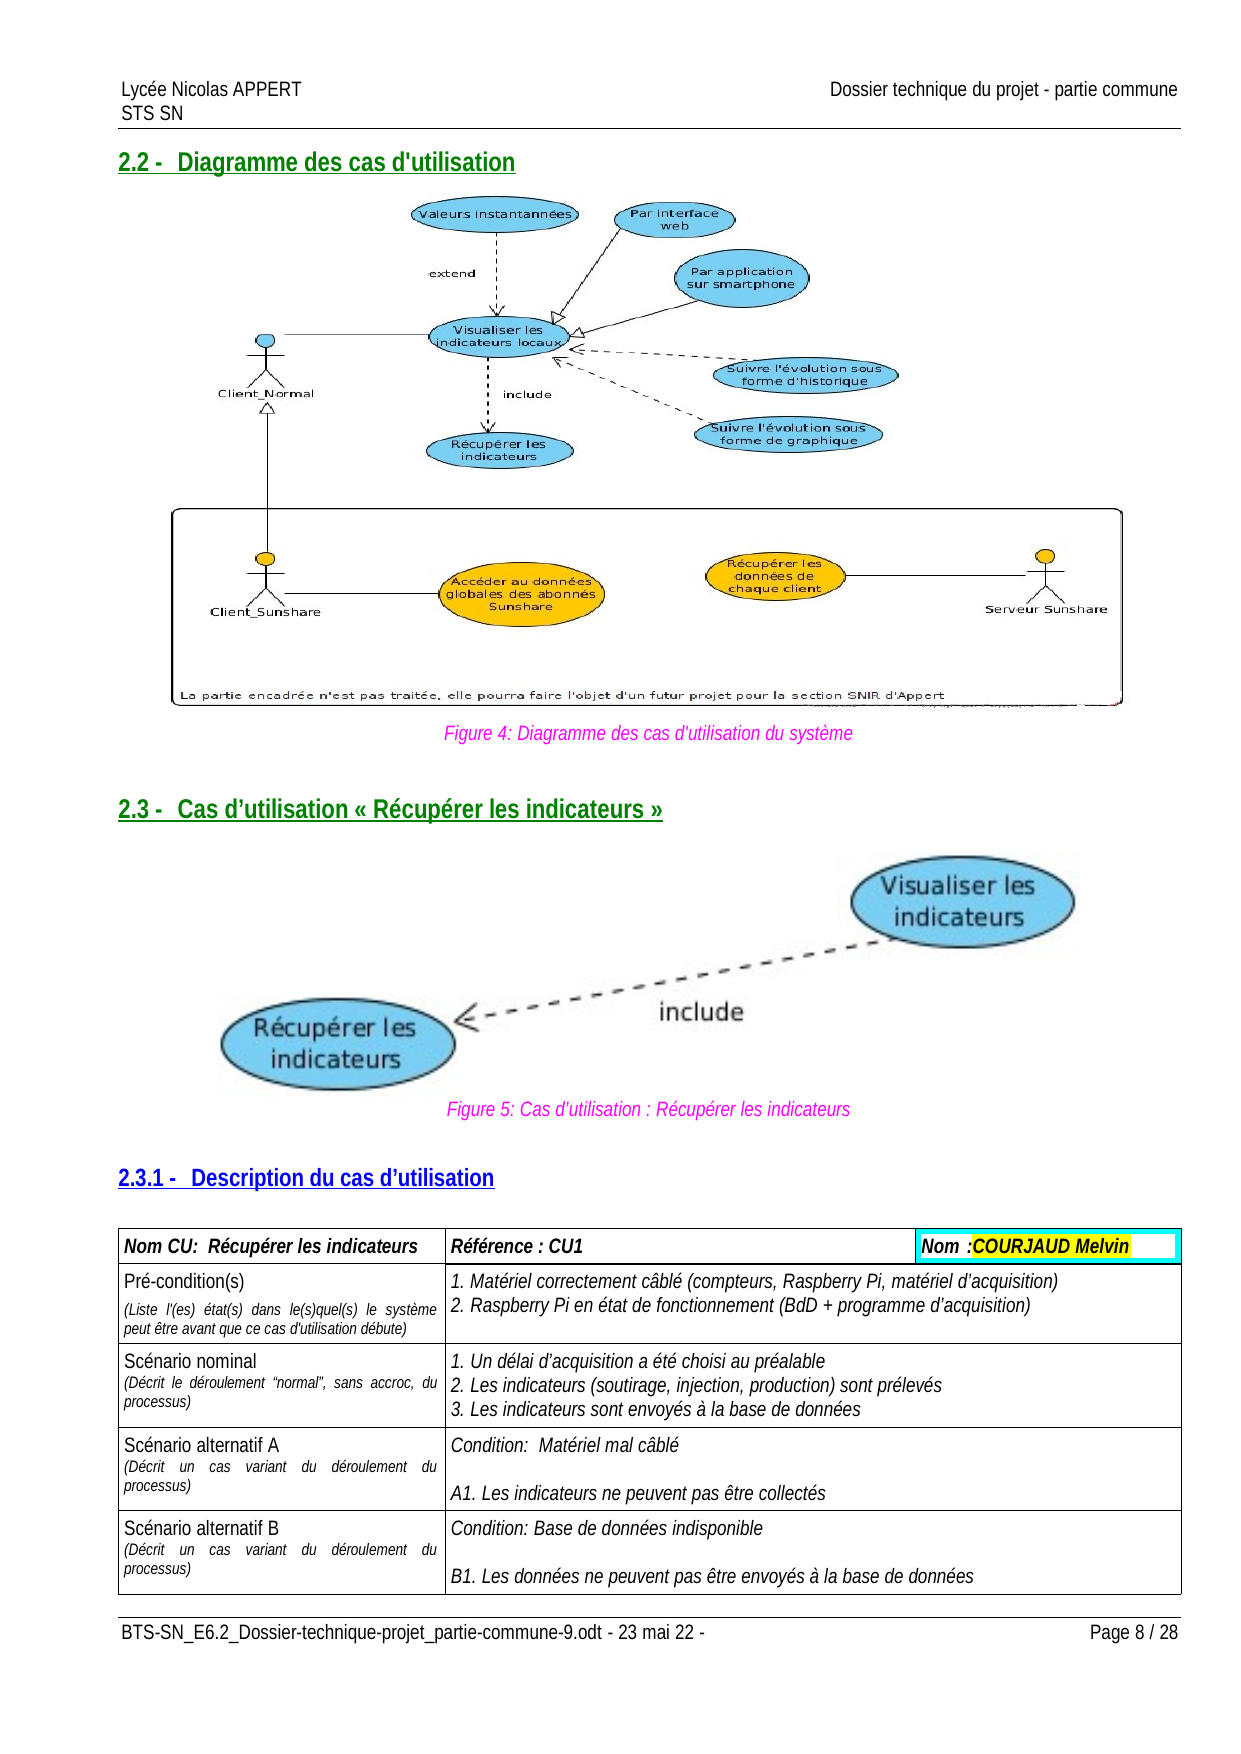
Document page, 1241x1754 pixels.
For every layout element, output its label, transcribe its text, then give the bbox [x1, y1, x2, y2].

table_cell Condition: Matériel mal câblé A1. Les indicateurs ne peuvent pas être collectés [446, 1428, 1181, 1510]
table_header Référence : CU1 [446, 1229, 915, 1263]
table_cell 1. Un délai d’acquisition a été choisi au préalable 2. Les indicateurs (soutirage, injection, production) sont prélevés 3. Les indicateurs sont envoyés à la base de données [446, 1344, 1181, 1427]
text Figure 5: Cas d’utilisation : Récupérer les indicateurs [217, 1098, 1082, 1121]
text Figure 4: Diagramme des cas d'utilisation du système [169, 722, 1131, 745]
subtitle Cas d’utilisation « Récupérer les indicateurs » [118, 793, 1181, 824]
table_cell Scénario alternatif B (Décrit un cas variant du déroulement du processus) [119, 1511, 445, 1594]
picture [217, 852, 1082, 1098]
table_cell Scénario alternatif A (Décrit un cas variant du déroulement du processus) [119, 1428, 445, 1510]
table_cell Pré-condition(s) (Liste l'(es) état(s) dans le(s)quel(s) le système peut être avant que ce cas d'utilisation débute) [119, 1264, 445, 1343]
subtitle Description du cas d’utilisation [118, 1163, 1181, 1192]
table_cell 1. Matériel correctement câblé (compteurs, Raspberry Pi, matériel d’acquisition) 2. Raspberry Pi en état de fonctionnement (BdD + programme d’acquisition) [446, 1265, 1181, 1343]
picture [168, 194, 1131, 722]
table_header Nom :COURJAUD Melvin [916, 1229, 1181, 1263]
table_cell Condition: Base de données indisponible B1. Les données ne peuvent pas être envoyés à la base de données [446, 1511, 1181, 1594]
table_header Nom CU: Récupérer les indicateurs [119, 1229, 445, 1263]
table_cell Scénario nominal (Décrit le déroulement “normal”, sans accroc, du processus) [119, 1344, 445, 1427]
subtitle Diagramme des cas d'utilisation [118, 145, 1181, 176]
